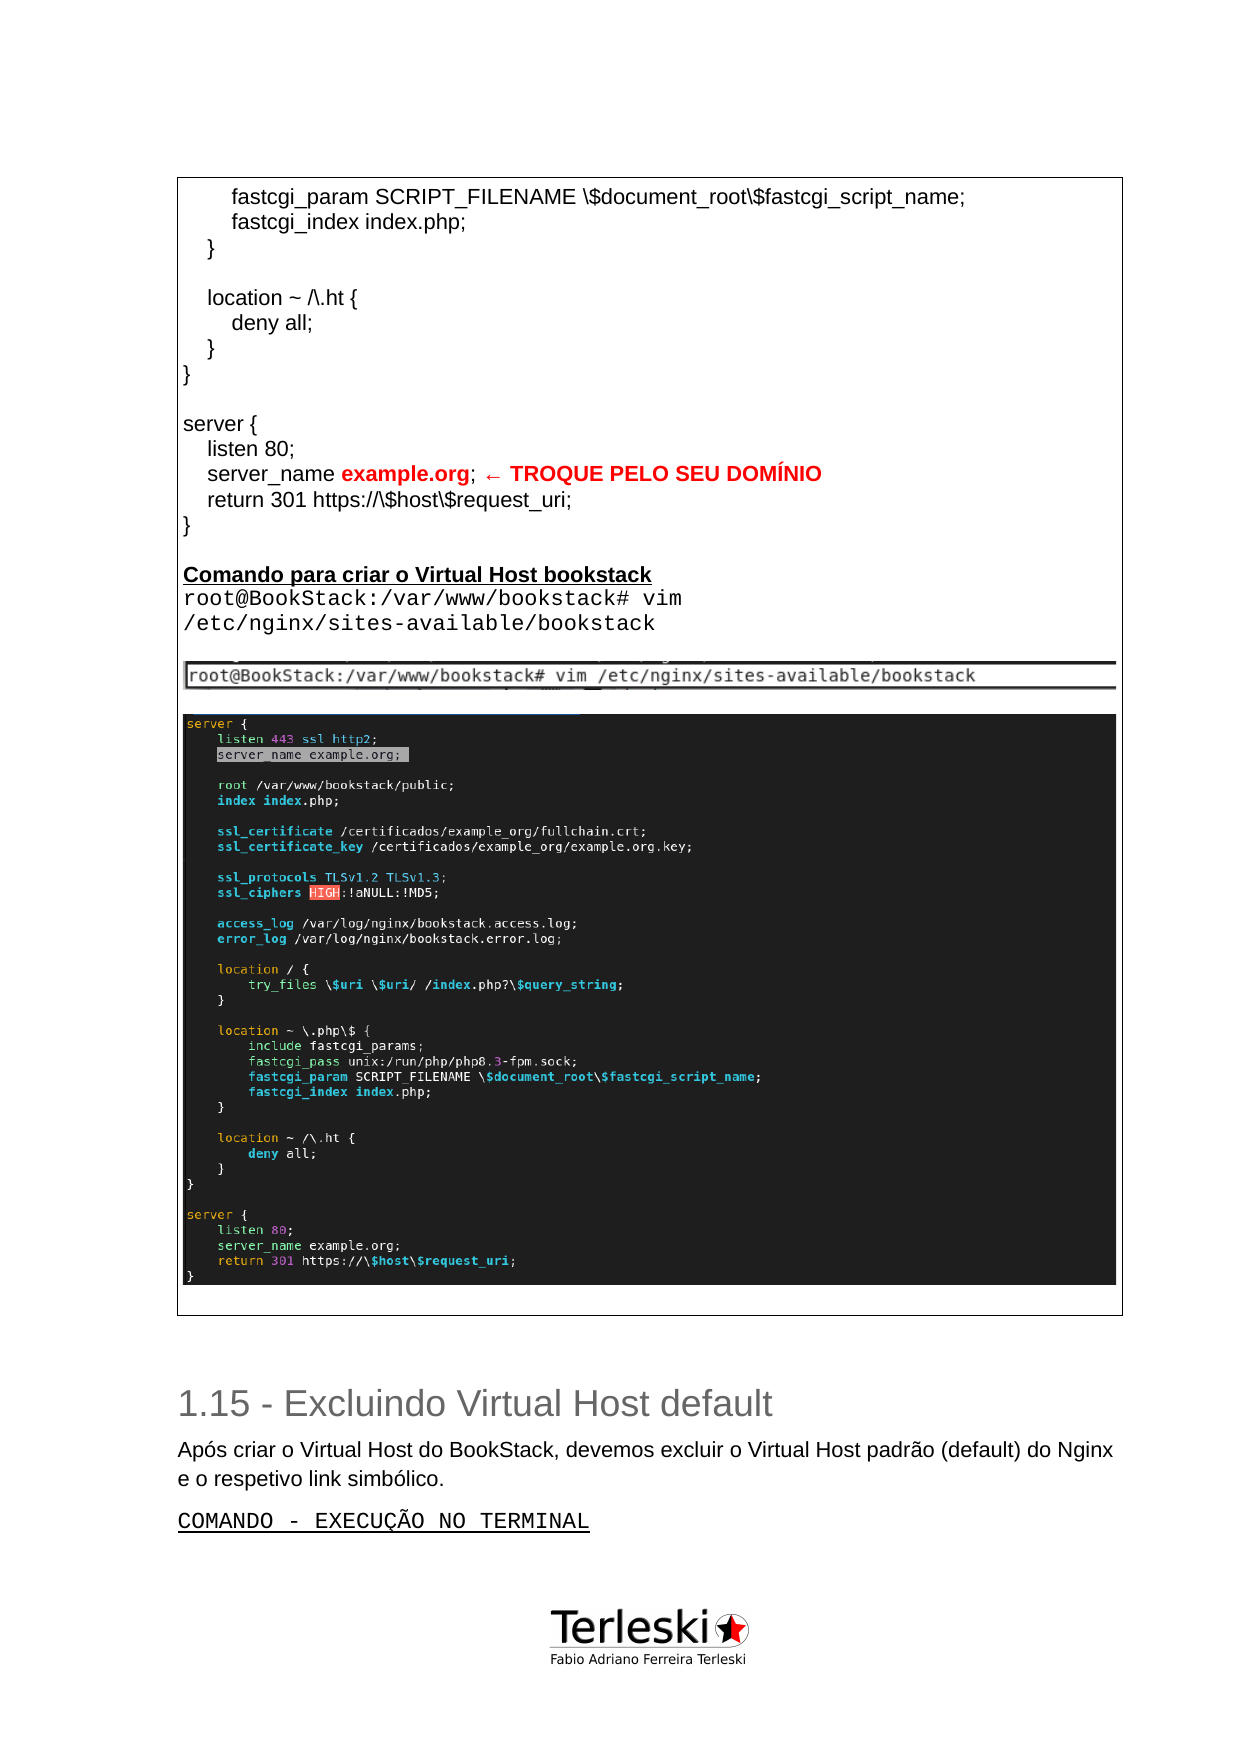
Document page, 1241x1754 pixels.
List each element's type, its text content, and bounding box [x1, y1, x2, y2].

picture [182, 661, 1117, 690]
text COMANDO - EXECUÇÃO NO TERMINAL [177, 1510, 1122, 1536]
table_header fastcgi_param SCRIPT_FILENAME \$document_root\$fastcgi_script_name; fastcgi_index index.php; } location ~ /\.ht { deny all; } } server { listen 80; server_name example.org; ← TROQUE PELO SEU DOMÍNIO return 301 https://\$host\$request_uri; } Comando para criar o Virtual Host bookstack root@BookStack:/var/www/bookstack# vim /etc/nginx/sites-available/bookstack [178, 178, 1122, 1315]
picture [549, 1607, 750, 1667]
subtitle 1.15 - Excluindo Virtual Host default [177, 1382, 1122, 1425]
text Após criar o Virtual Host do BookStack, devemos excluir o Virtual Host padrão (default) do Nginx e o respetivo link simbólico. [177, 1437, 1122, 1491]
picture [182, 714, 1117, 1285]
